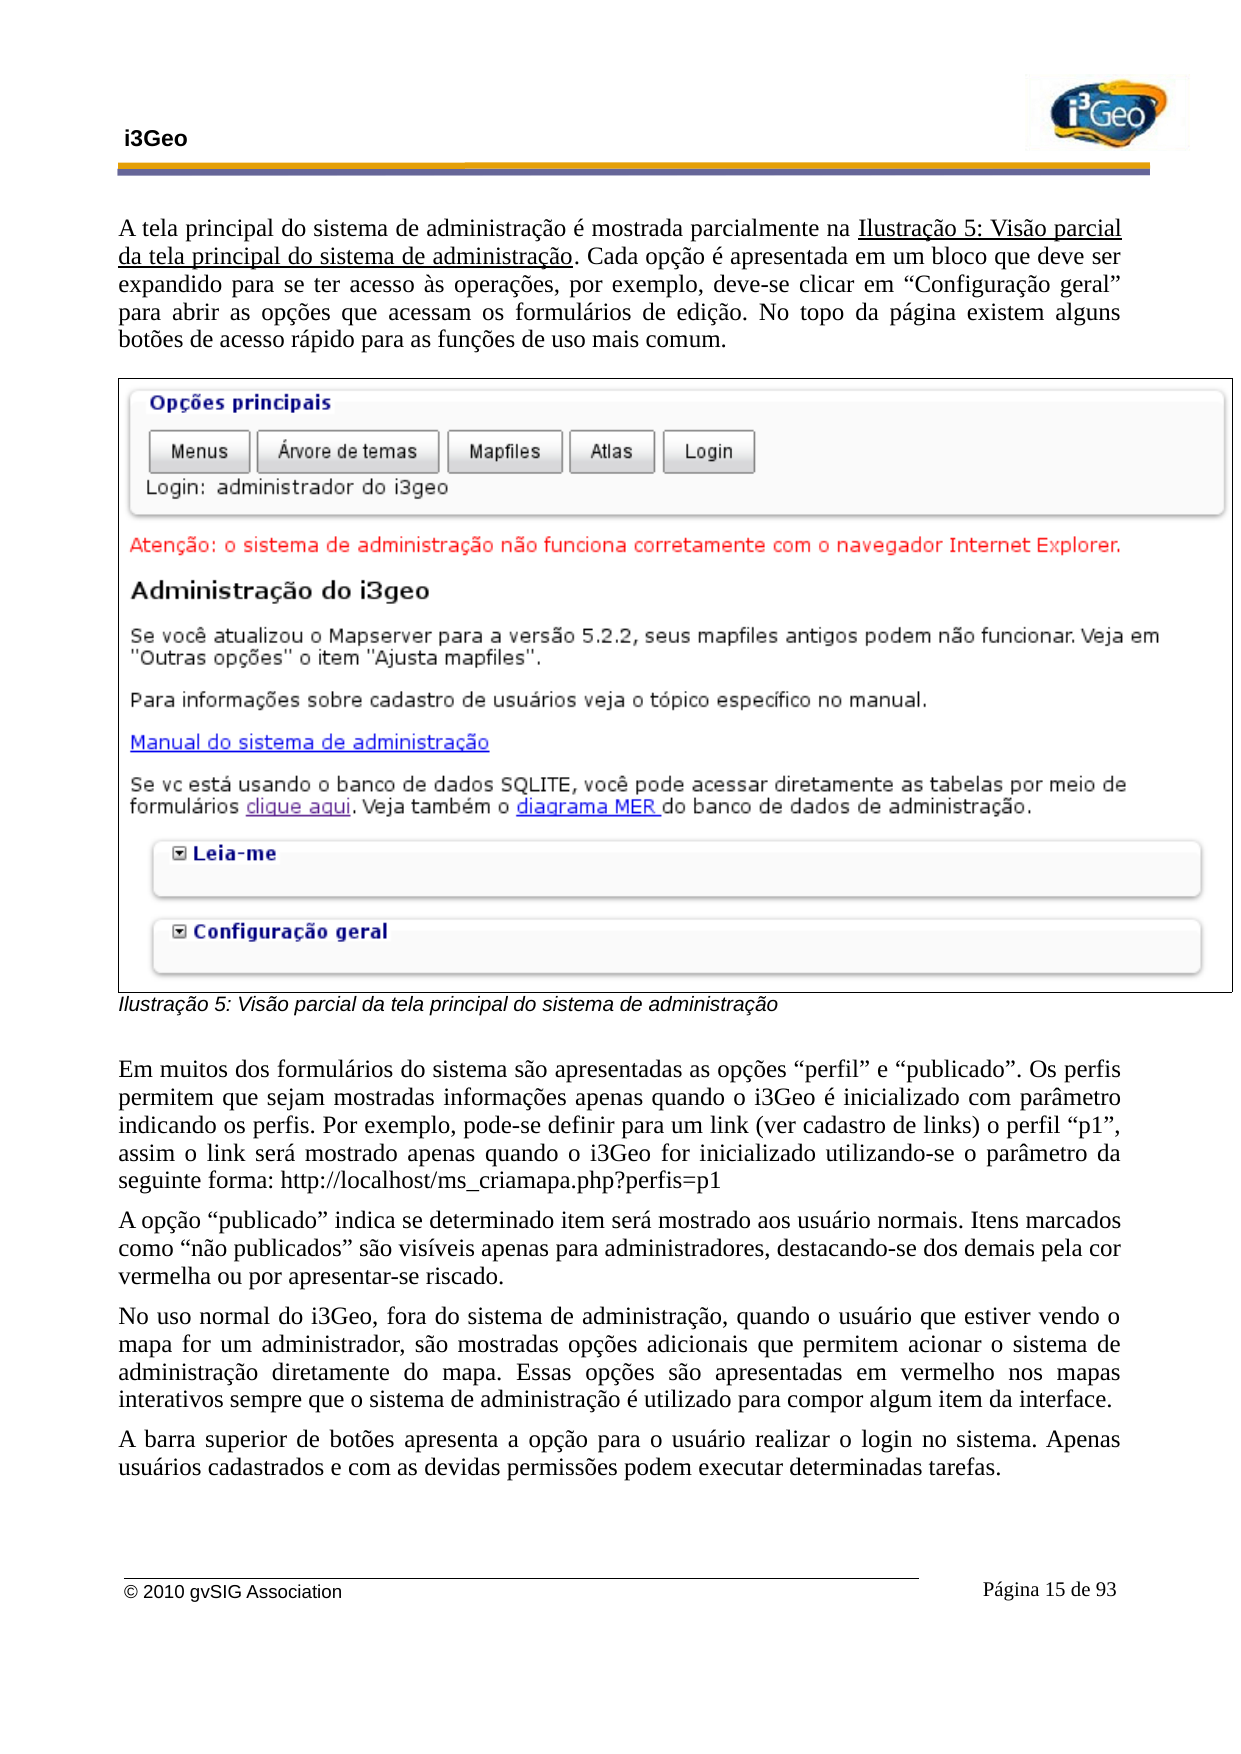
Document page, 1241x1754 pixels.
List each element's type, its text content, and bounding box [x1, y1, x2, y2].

text Ilustração 5: Visão parcial da tela principal do sistema de administração [118, 993, 1122, 1015]
text A opção “publicado” indica se determinado item será mostrado aos usuário normais. Itens marcados como “não publicados” são visíveis apenas para administradores, destacando-se dos demais pela cor vermelha ou por apresentar-se riscado. [118, 1207, 1122, 1290]
text A tela principal do sistema de administração é mostrada parcialmente na Ilustração 5: Visão parcial da tela principal do sistema de administração. Cada opção é apresentada em um bloco que deve ser expandido para se ter acesso às operações, por exemplo, deve-se clicar em “Configuração geral” para abrir as opções que acessam os formulários de edição. No topo da página existem alguns botões de acesso rápido para as funções de uso mais comum. [118, 214, 1122, 353]
text A barra superior de botões apresenta a opção para o usuário realizar o login no sistema. Apenas usuários cadastrados e com as devidas permissões podem executar determinadas tarefas. [118, 1426, 1122, 1481]
picture [1025, 74, 1191, 151]
picture [119, 379, 1232, 992]
text Em muitos dos formulários do sistema são apresentadas as opções “perfil” e “publicado”. Os perfis permitem que sejam mostradas informações apenas quando o i3Geo é inicializado com parâmetro indicando os perfis. Por exemplo, pode-se definir para um link (ver cadastro de links) o perfil “p1”, assim o link será mostrado apenas quando o i3Geo for inicializado utilizando-se o parâmetro da seguinte forma: http://localhost/ms_criamapa.php?perfis=p1 [118, 1056, 1122, 1194]
text No uso normal do i3Geo, fora do sistema de administração, quando o usuário que estiver vendo o mapa for um administrador, são mostradas opções adicionais que permitem acionar o sistema de administração diretamente do mapa. Essas opções são apresentadas em vermelho nos mapas interativos sempre que o sistema de administração é utilizado para compor algum item da interface. [118, 1302, 1122, 1413]
